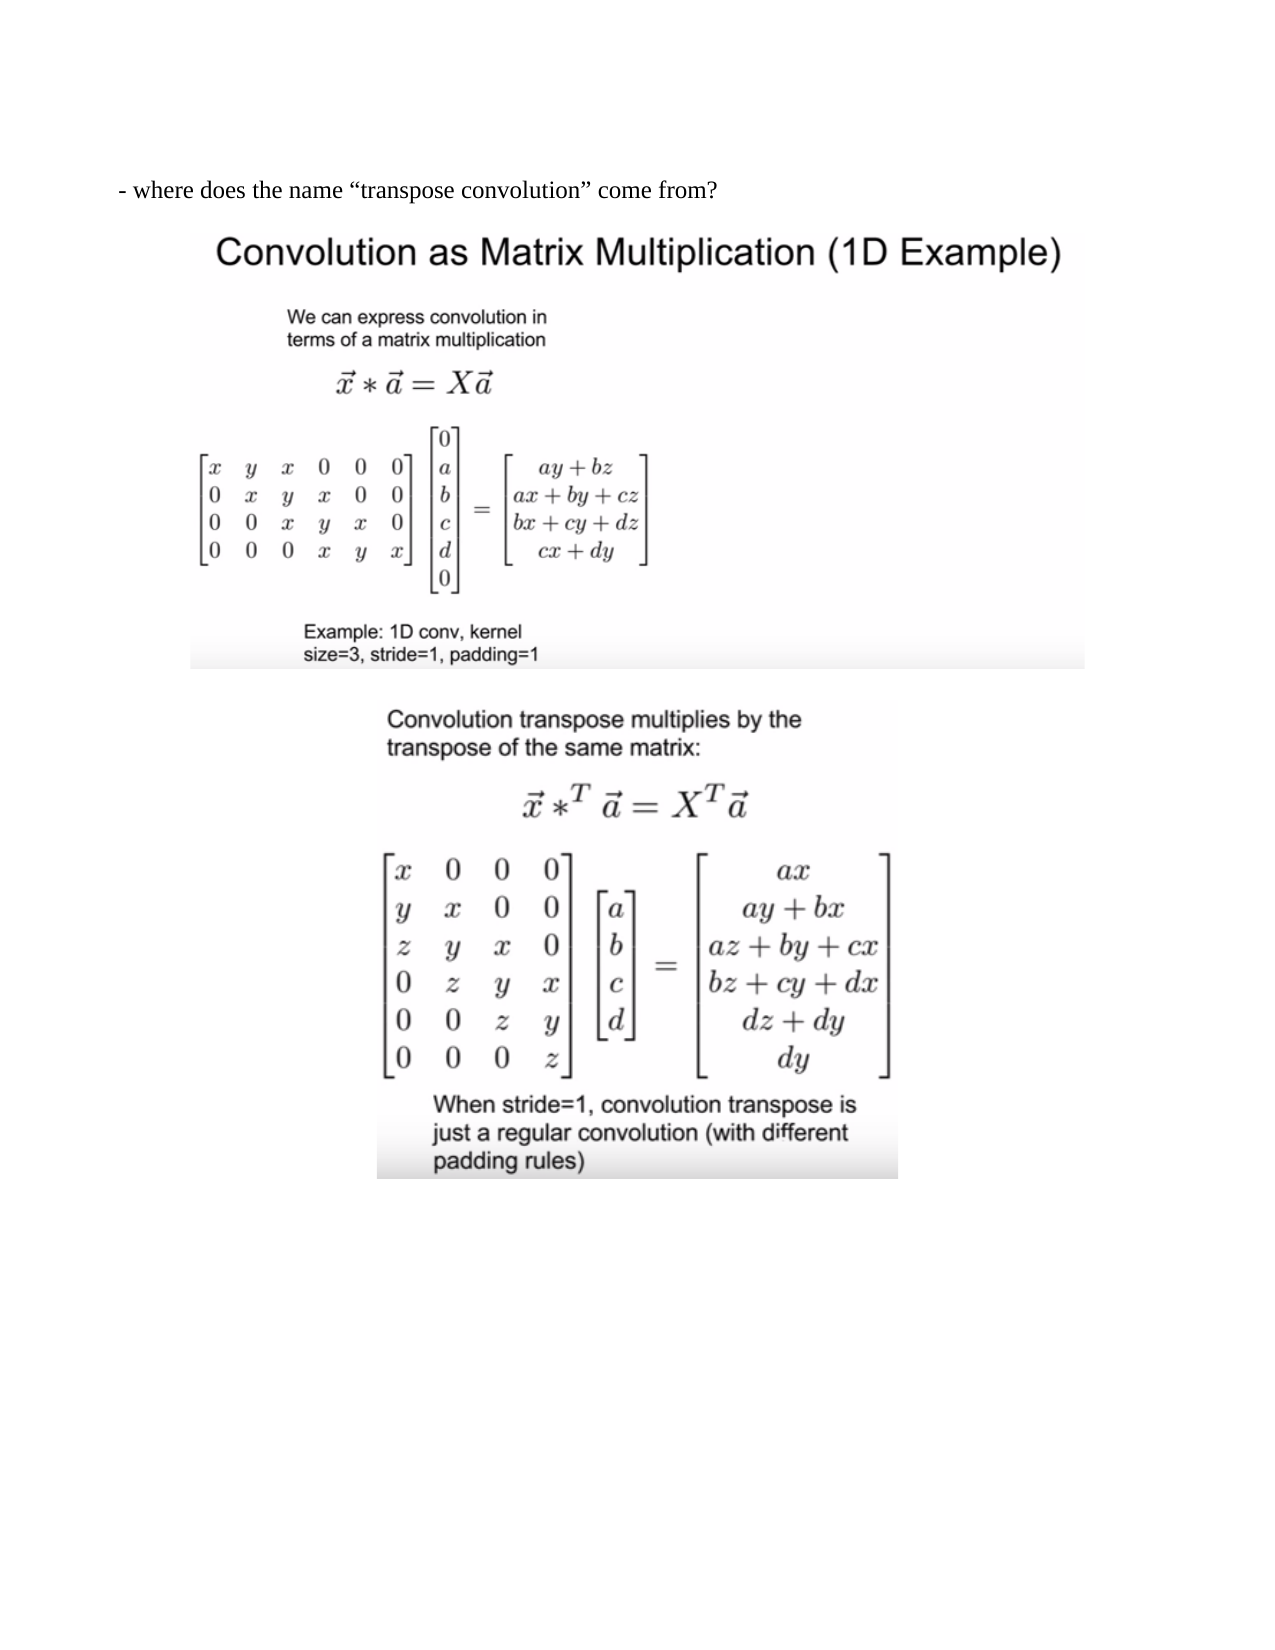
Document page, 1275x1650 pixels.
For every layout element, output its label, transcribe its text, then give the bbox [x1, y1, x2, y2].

text - where does the name “transpose convolution” come from? [118, 176, 1157, 204]
picture [376, 700, 899, 1179]
picture [190, 233, 1085, 669]
